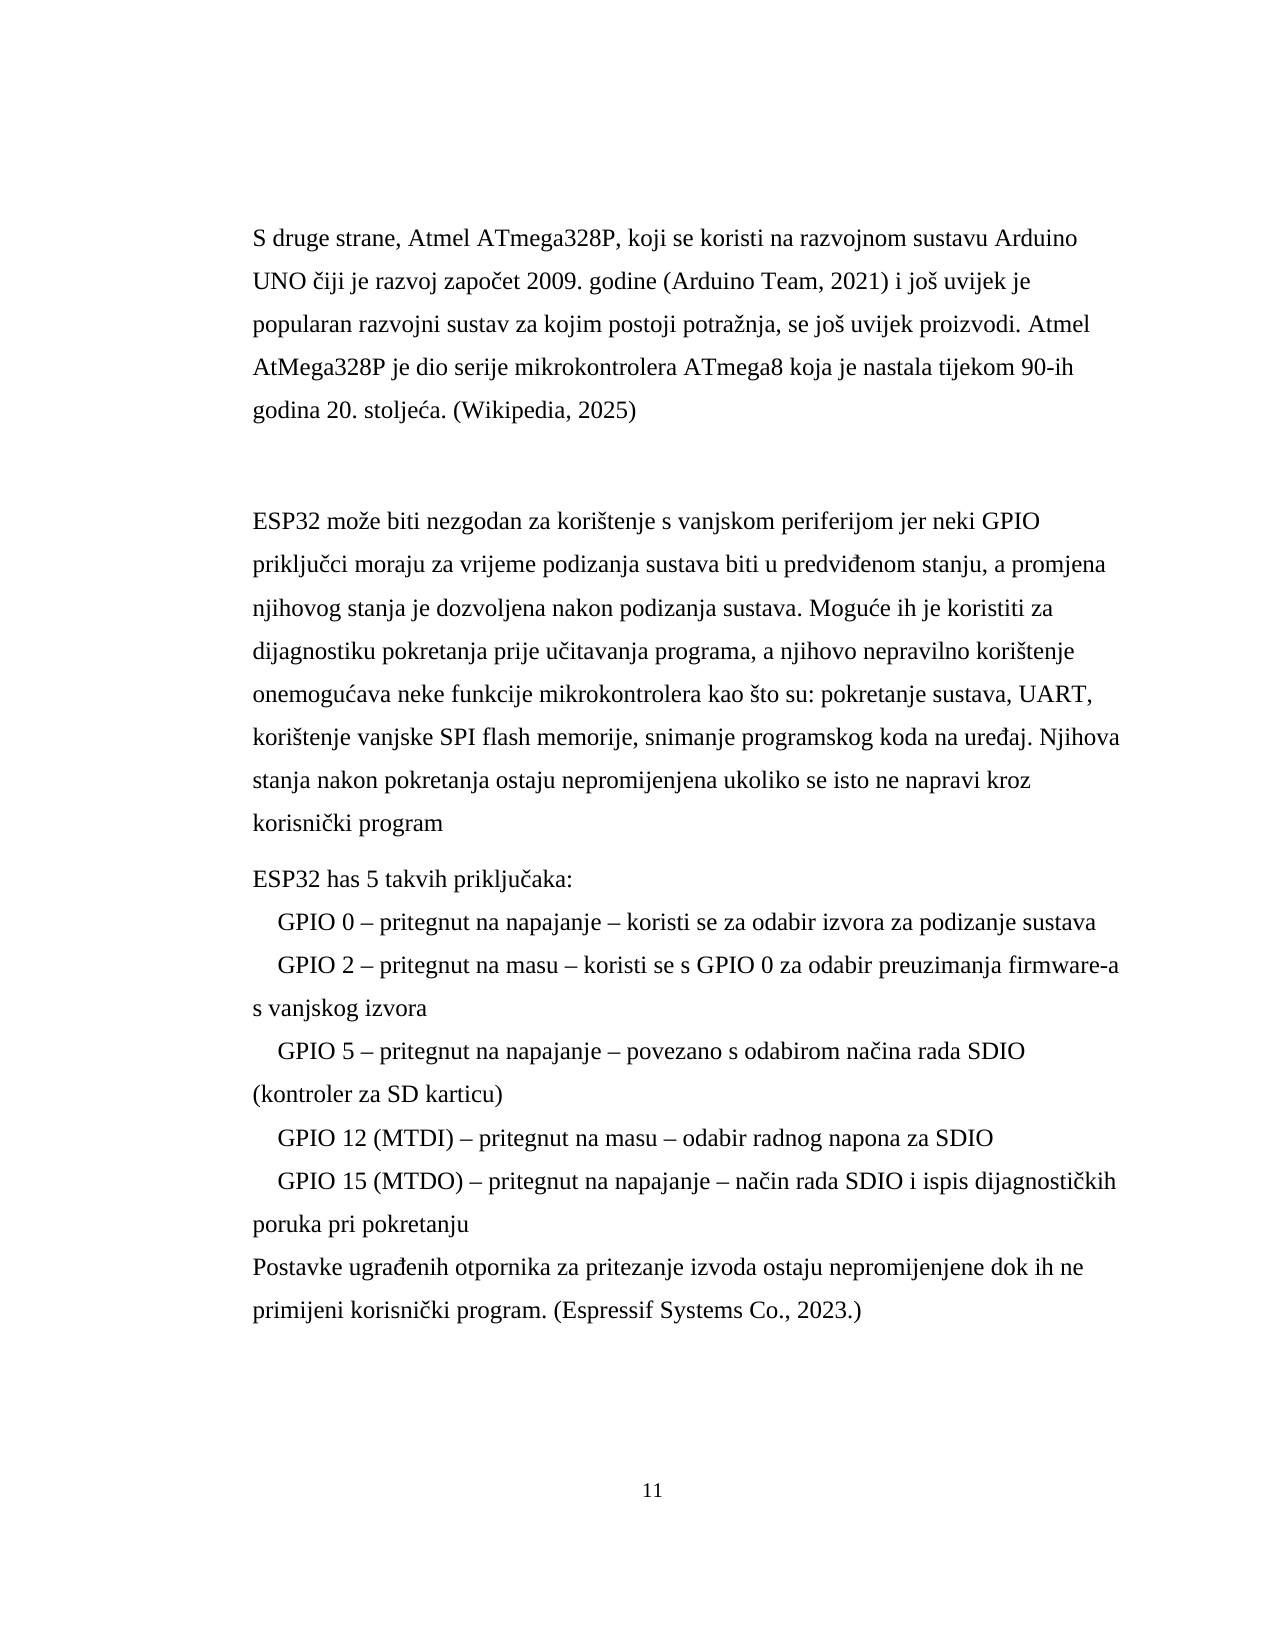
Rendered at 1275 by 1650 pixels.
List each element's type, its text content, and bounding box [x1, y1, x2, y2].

text GPIO 12 (MTDI) – pritegnut na masu – odabir radnog napona za SDIO [252, 1123, 1127, 1151]
text GPIO 2 – pritegnut na masu – koristi se s GPIO 0 za odabir preuzimanja firmware-a s vanjskog izvora [252, 950, 1127, 1022]
text GPIO 5 – pritegnut na napajanje – povezano s odabirom načina rada SDIO (kontroler za SD karticu) [252, 1036, 1127, 1108]
text ESP32 has 5 takvih priključaka: [252, 864, 1127, 893]
text GPIO 15 (MTDO) – pritegnut na napajanje – način rada SDIO i ispis dijagnostičkih poruka pri pokretanju [252, 1166, 1127, 1238]
text S druge strane, Atmel ATmega328P, koji se koristi na razvojnom sustavu Arduino UNO čiji je razvoj započet 2009. godine (Arduino Team, 2021) i još uvijek je popularan razvojni sustav za kojim postoji potražnja, se još uvijek proizvodi. Atmel AtMega328P je dio serije mikrokontrolera ATmega8 koja je nastala tijekom 90-ih godina 20. stoljeća. (Wikipedia, 2025) [252, 223, 1127, 424]
text ESP32 može biti nezgodan za korištenje s vanjskom periferijom jer neki GPIO priključci moraju za vrijeme podizanja sustava biti u predviđenom stanju, a promjena njihovog stanja je dozvoljena nakon podizanja sustava. Moguće ih je koristiti za dijagnostiku pokretanja prije učitavanja programa, a njihovo nepravilno korištenje onemogućava neke funkcije mikrokontrolera kao što su: pokretanje sustava, UART, korištenje vanjske SPI flash memorije, snimanje programskog koda na uređaj. Njihova stanja nakon pokretanja ostaju nepromijenjena ukoliko se isto ne napravi kroz korisnički program [252, 506, 1127, 837]
text GPIO 0 – pritegnut na napajanje – koristi se za odabir izvora za podizanje sustava [252, 907, 1127, 936]
text Postavke ugrađenih otpornika za pritezanje izvoda ostaju nepromijenjene dok ih ne primijeni korisnički program. (Espressif Systems Co., 2023.) [252, 1252, 1127, 1324]
